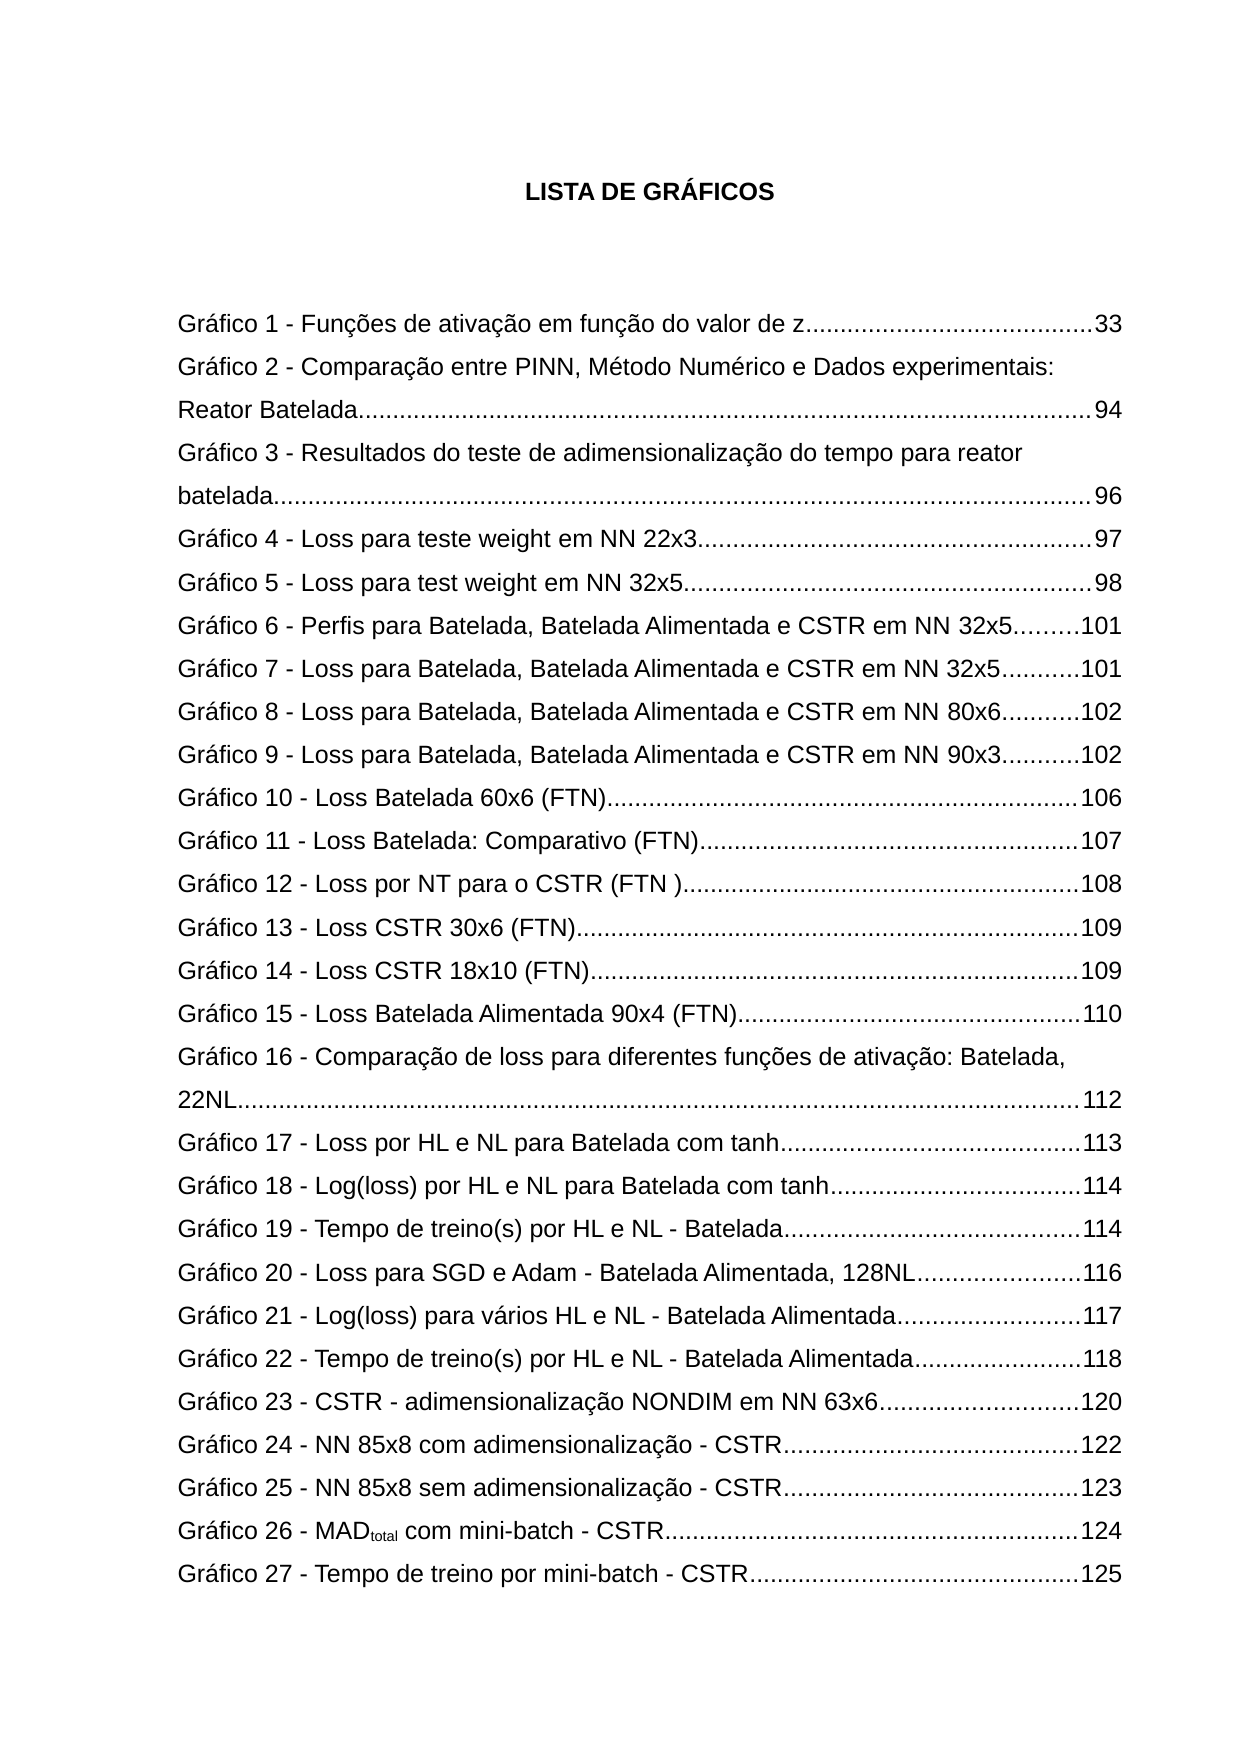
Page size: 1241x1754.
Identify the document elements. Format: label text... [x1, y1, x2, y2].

text Gráfico 9 - Loss para Batelada, Batelada Alimentada e CSTR em NN 90x3 102 [177, 740, 1122, 769]
text Gráfico 8 - Loss para Batelada, Batelada Alimentada e CSTR em NN 80x6 102 [177, 697, 1122, 726]
text Gráfico 6 - Perfis para Batelada, Batelada Alimentada e CSTR em NN 32x5 101 [177, 611, 1122, 639]
text Gráfico 25 - NN 85x8 sem adimensionalização - CSTR 123 [177, 1473, 1122, 1502]
text Gráfico 20 - Loss para SGD e Adam - Batelada Alimentada, 128NL 116 [177, 1258, 1122, 1286]
text Gráfico 5 - Loss para test weight em NN 32x5 98 [177, 568, 1122, 596]
text Gráfico 2 - Comparação entre PINN, Método Numérico e Dados experimentais: Reator Batelada 94 [177, 352, 1122, 424]
text Gráfico 21 - Log(loss) para vários HL e NL - Batelada Alimentada 117 [177, 1301, 1122, 1329]
subtitle LISTA DE GRÁFICOS [177, 177, 1122, 206]
text Gráfico 26 - MADtotal com mini-batch - CSTR 124 [177, 1516, 1122, 1545]
text Gráfico 22 - Tempo de treino(s) por HL e NL - Batelada Alimentada 118 [177, 1344, 1122, 1373]
text Gráfico 17 - Loss por HL e NL para Batelada com tanh 113 [177, 1128, 1122, 1157]
text Gráfico 24 - NN 85x8 com adimensionalização - CSTR 122 [177, 1430, 1122, 1459]
text Gráfico 19 - Tempo de treino(s) por HL e NL - Batelada 114 [177, 1214, 1122, 1243]
text Gráfico 1 - Funções de ativação em função do valor de z 33 [177, 309, 1122, 338]
text Gráfico 4 - Loss para teste weight em NN 22x3 97 [177, 524, 1122, 553]
text Gráfico 3 - Resultados do teste de adimensionalização do tempo para reator batelada 96 [177, 438, 1122, 510]
text Gráfico 23 - CSTR - adimensionalização NONDIM em NN 63x6 120 [177, 1387, 1122, 1416]
text Gráfico 18 - Log(loss) por HL e NL para Batelada com tanh 114 [177, 1171, 1122, 1200]
text Gráfico 27 - Tempo de treino por mini-batch - CSTR 125 [177, 1559, 1122, 1588]
text Gráfico 7 - Loss para Batelada, Batelada Alimentada e CSTR em NN 32x5 101 [177, 654, 1122, 683]
text Gráfico 12 - Loss por NT para o CSTR (FTN ) 108 [177, 869, 1122, 898]
text Gráfico 14 - Loss CSTR 18x10 (FTN) 109 [177, 956, 1122, 984]
text Gráfico 11 - Loss Batelada: Comparativo (FTN) 107 [177, 826, 1122, 855]
text Gráfico 16 - Comparação de loss para diferentes funções de ativação: Batelada, 22NL 112 [177, 1042, 1122, 1114]
text Gráfico 10 - Loss Batelada 60x6 (FTN) 106 [177, 783, 1122, 812]
text Gráfico 13 - Loss CSTR 30x6 (FTN) 109 [177, 913, 1122, 941]
text Gráfico 15 - Loss Batelada Alimentada 90x4 (FTN) 110 [177, 999, 1122, 1028]
